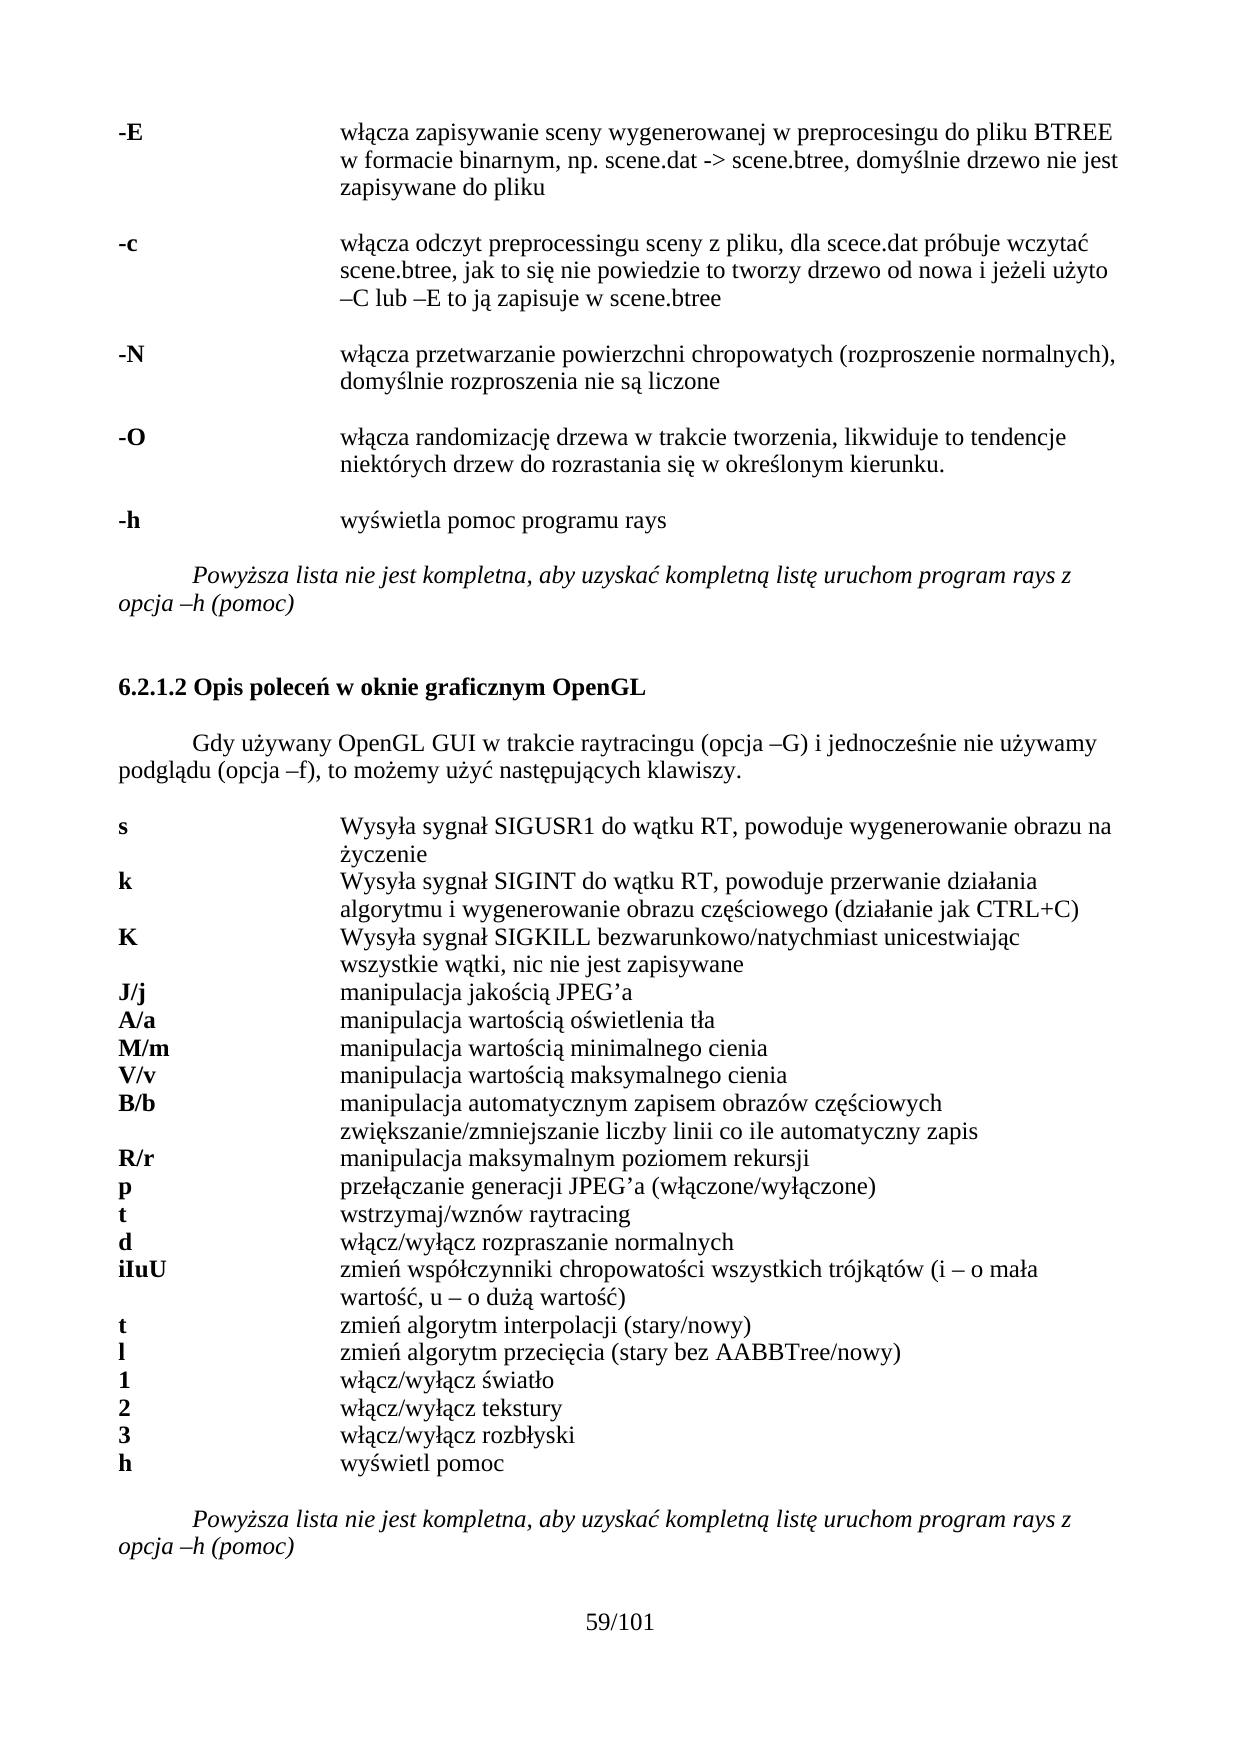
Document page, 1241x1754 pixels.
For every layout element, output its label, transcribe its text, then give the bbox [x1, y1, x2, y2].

text A/a manipulacja wartością oświetlenia tła [118, 1006, 1122, 1034]
text -E włącza zapisywanie sceny wygenerowanej w preprocesingu do pliku BTREE w formacie binarnym, np. scene.dat -> scene.btree, domyślnie drzewo nie jest zapisywane do pliku [118, 118, 1122, 201]
text B/b manipulacja automatycznym zapisem obrazów częściowych zwiększanie/zmniejszanie liczby linii co ile automatyczny zapis [118, 1089, 1122, 1144]
text -N włącza przetwarzanie powierzchni chropowatych (rozproszenie normalnych), domyślnie rozproszenia nie są liczone [118, 340, 1122, 395]
text l zmień algorytm przecięcia (stary bez AABBTree/nowy) [118, 1338, 1122, 1366]
text -c włącza odczyt preprocessingu sceny z pliku, dla scece.dat próbuje wczytać scene.btree, jak to się nie powiedzie to tworzy drzewo od nowa i jeżeli użyto –C lub –E to ją zapisuje w scene.btree [118, 229, 1122, 312]
text V/v manipulacja wartością maksymalnego cienia [118, 1061, 1122, 1089]
text J/j manipulacja jakością JPEG’a [118, 978, 1122, 1006]
text 3 włącz/wyłącz rozbłyski [118, 1422, 1122, 1449]
text -O włącza randomizację drzewa w trakcie tworzenia, likwiduje to tendencje niektórych drzew do rozrastania się w określonym kierunku. [118, 423, 1122, 478]
text R/r manipulacja maksymalnym poziomem rekursji [118, 1144, 1122, 1172]
text Powyższa lista nie jest kompletna, aby uzyskać kompletną listę uruchom program rays z opcja –h (pomoc) [118, 1505, 1122, 1560]
text t zmień algorytm interpolacji (stary/nowy) [118, 1311, 1122, 1338]
text h wyświetl pomoc [118, 1449, 1122, 1477]
text 1 włącz/wyłącz światło [118, 1366, 1122, 1394]
text p przełączanie generacji JPEG’a (włączone/wyłączone) [118, 1172, 1122, 1200]
text s Wysyła sygnał SIGUSR1 do wątku RT, powoduje wygenerowanie obrazu na życzenie [118, 812, 1122, 867]
text M/m manipulacja wartością minimalnego cienia [118, 1034, 1122, 1061]
text d włącz/wyłącz rozpraszanie normalnych [118, 1228, 1122, 1255]
text K Wysyła sygnał SIGKILL bezwarunkowo/natychmiast unicestwiając wszystkie wątki, nic nie jest zapisywane [118, 923, 1122, 978]
text t wstrzymaj/wznów raytracing [118, 1200, 1122, 1228]
text k Wysyła sygnał SIGINT do wątku RT, powoduje przerwanie działania algorytmu i wygenerowanie obrazu częściowego (działanie jak CTRL+C) [118, 867, 1122, 923]
text -h wyświetla pomoc programu rays [118, 506, 1122, 534]
text 6.2.1.2 Opis poleceń w oknie graficznym OpenGL [118, 673, 1122, 701]
text Powyższa lista nie jest kompletna, aby uzyskać kompletną listę uruchom program rays z opcja –h (pomoc) [118, 561, 1122, 617]
text Gdy używany OpenGL GUI w trakcie raytracingu (opcja –G) i jednocześnie nie używamy podglądu (opcja –f), to możemy użyć następujących klawiszy. [118, 729, 1122, 784]
text iIuU zmień współczynniki chropowatości wszystkich trójkątów (i – o mała wartość, u – o dużą wartość) [118, 1255, 1122, 1311]
text 2 włącz/wyłącz tekstury [118, 1394, 1122, 1422]
